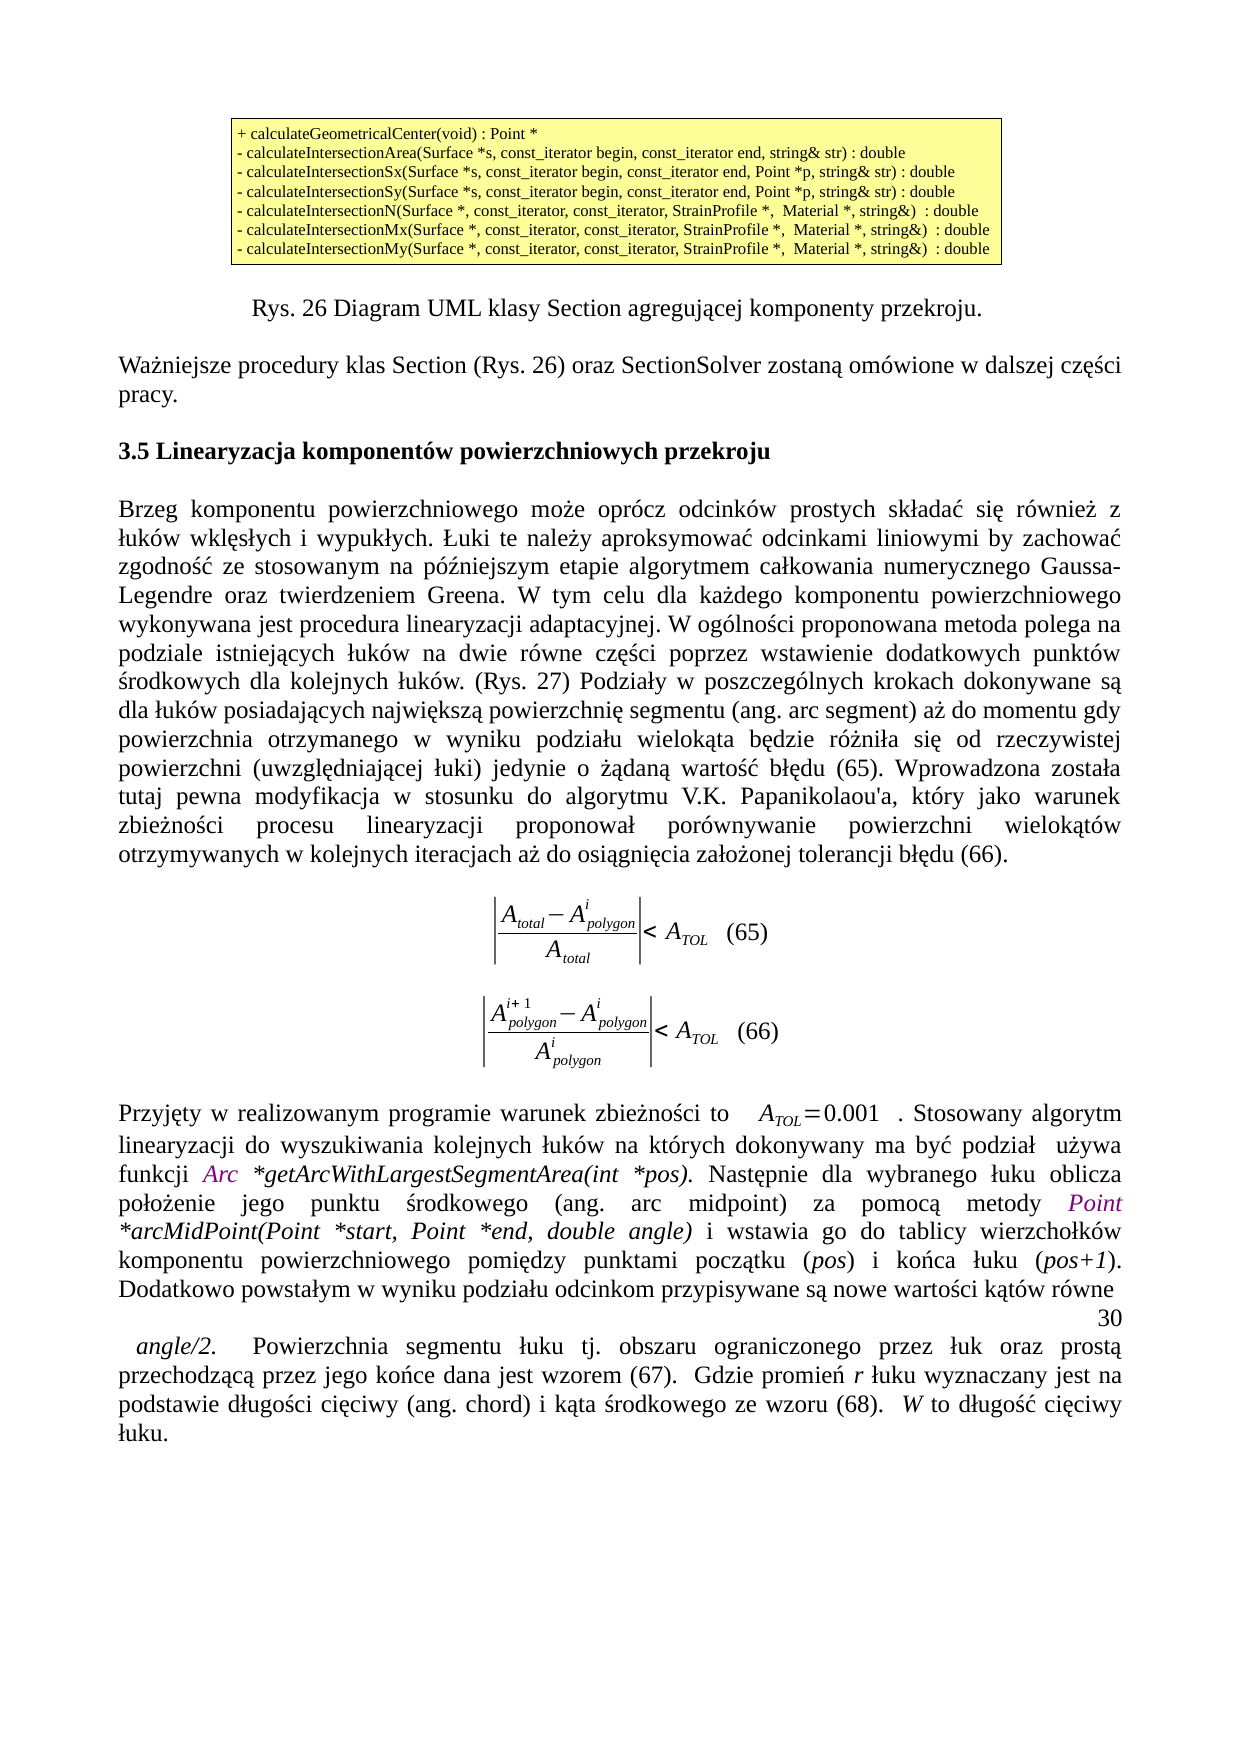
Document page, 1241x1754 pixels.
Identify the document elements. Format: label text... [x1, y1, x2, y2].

text 30 [118, 1303, 1122, 1331]
text Ważniejsze procedury klas Section (Rys. 26) oraz SectionSolver zostaną omówione w dalszej części pracy. [118, 350, 1122, 408]
text angle/2. Powierzchnia segmentu łuku tj. obszaru ograniczonego przez łuk oraz prostą przechodzącą przez jego końce dana jest wzorem (67). Gdzie promień r łuku wyznaczany jest na podstawie długości cięciwy (ang. chord) i kąta środkowego ze wzoru (68). W to długość cięciwy łuku. [118, 1331, 1122, 1446]
text (66) [118, 995, 1122, 1069]
text 3.5 Linearyzacja komponentów powierzchniowych przekroju [118, 436, 1122, 465]
text Brzeg komponentu powierzchniowego może oprócz odcinków prostych składać się również z łuków wklęsłych i wypukłych. Łuki te należy aproksymować odcinkami liniowymi by zachować zgodność ze stosowanym na późniejszym etapie algorytmem całkowania numerycznego Gaussa-Legendre oraz twierdzeniem Greena. W tym celu dla każdego komponentu powierzchniowego wykonywana jest procedura linearyzacji adaptacyjnej. W ogólności proponowana metoda polega na podziale istniejących łuków na dwie równe części poprzez wstawienie dodatkowych punktów środkowych dla kolejnych łuków. (Rys. 27) Podziały w poszczególnych krokach dokonywane są dla łuków posiadających największą powierzchnię segmentu (ang. arc segment) aż do momentu gdy powierzchnia otrzymanego w wyniku podziału wielokąta będzie różniła się od rzeczywistej powierzchni (uwzględniającej łuki) jedynie o żądaną wartość błędu (65). Wprowadzona została tutaj pewna modyfikacja w stosunku do algorytmu V.K. Papanikolaou'a, który jako warunek zbieżności procesu linearyzacji proponował porównywanie powierzchni wielokątów otrzymywanych w kolejnych iteracjach aż do osiągnięcia założonej tolerancji błędu (66). [118, 494, 1122, 868]
text Rys. 26 Diagram UML klasy Section agregującej komponenty przekroju. [118, 293, 1122, 321]
text (65) [118, 896, 1122, 967]
text Przyjęty w realizowanym programie warunek zbieżności to . Stosowany algorytm linearyzacji do wyszukiwania kolejnych łuków na których dokonywany ma być podział używa funkcji Arc *getArcWithLargestSegmentArea(int *pos). Następnie dla wybranego łuku oblicza położenie jego punktu środkowego (ang. arc midpoint) za pomocą metody Point *arcMidPoint(Point *start, Point *end, double angle) i wstawia go do tablicy wierzchołków komponentu powierzchniowego pomiędzy punktami początku (pos) i końca łuku (pos+1). Dodatkowo powstałym w wyniku podziału odcinkom przypisywane są nowe wartości kątów równe [118, 1098, 1122, 1303]
table_header + calculateGeometricalCenter(void) : Point * - calculateIntersectionArea(Surface *s, const_iterator begin, const_iterator end, string& str) : double - calculateIntersectionSx(Surface *s, const_iterator begin, const_iterator end, Point *p, string& str) : double - calculateIntersectionSy(Surface *s, const_iterator begin, const_iterator end, Point *p, string& str) : double - calculateIntersectionN(Surface *, const_iterator, const_iterator, StrainProfile *, Material *, string&) : double - calculateIntersectionMx(Surface *, const_iterator, const_iterator, StrainProfile *, Material *, string&) : double - calculateIntersectionMy(Surface *, const_iterator, const_iterator, StrainProfile *, Material *, string&) : double [232, 119, 1001, 264]
